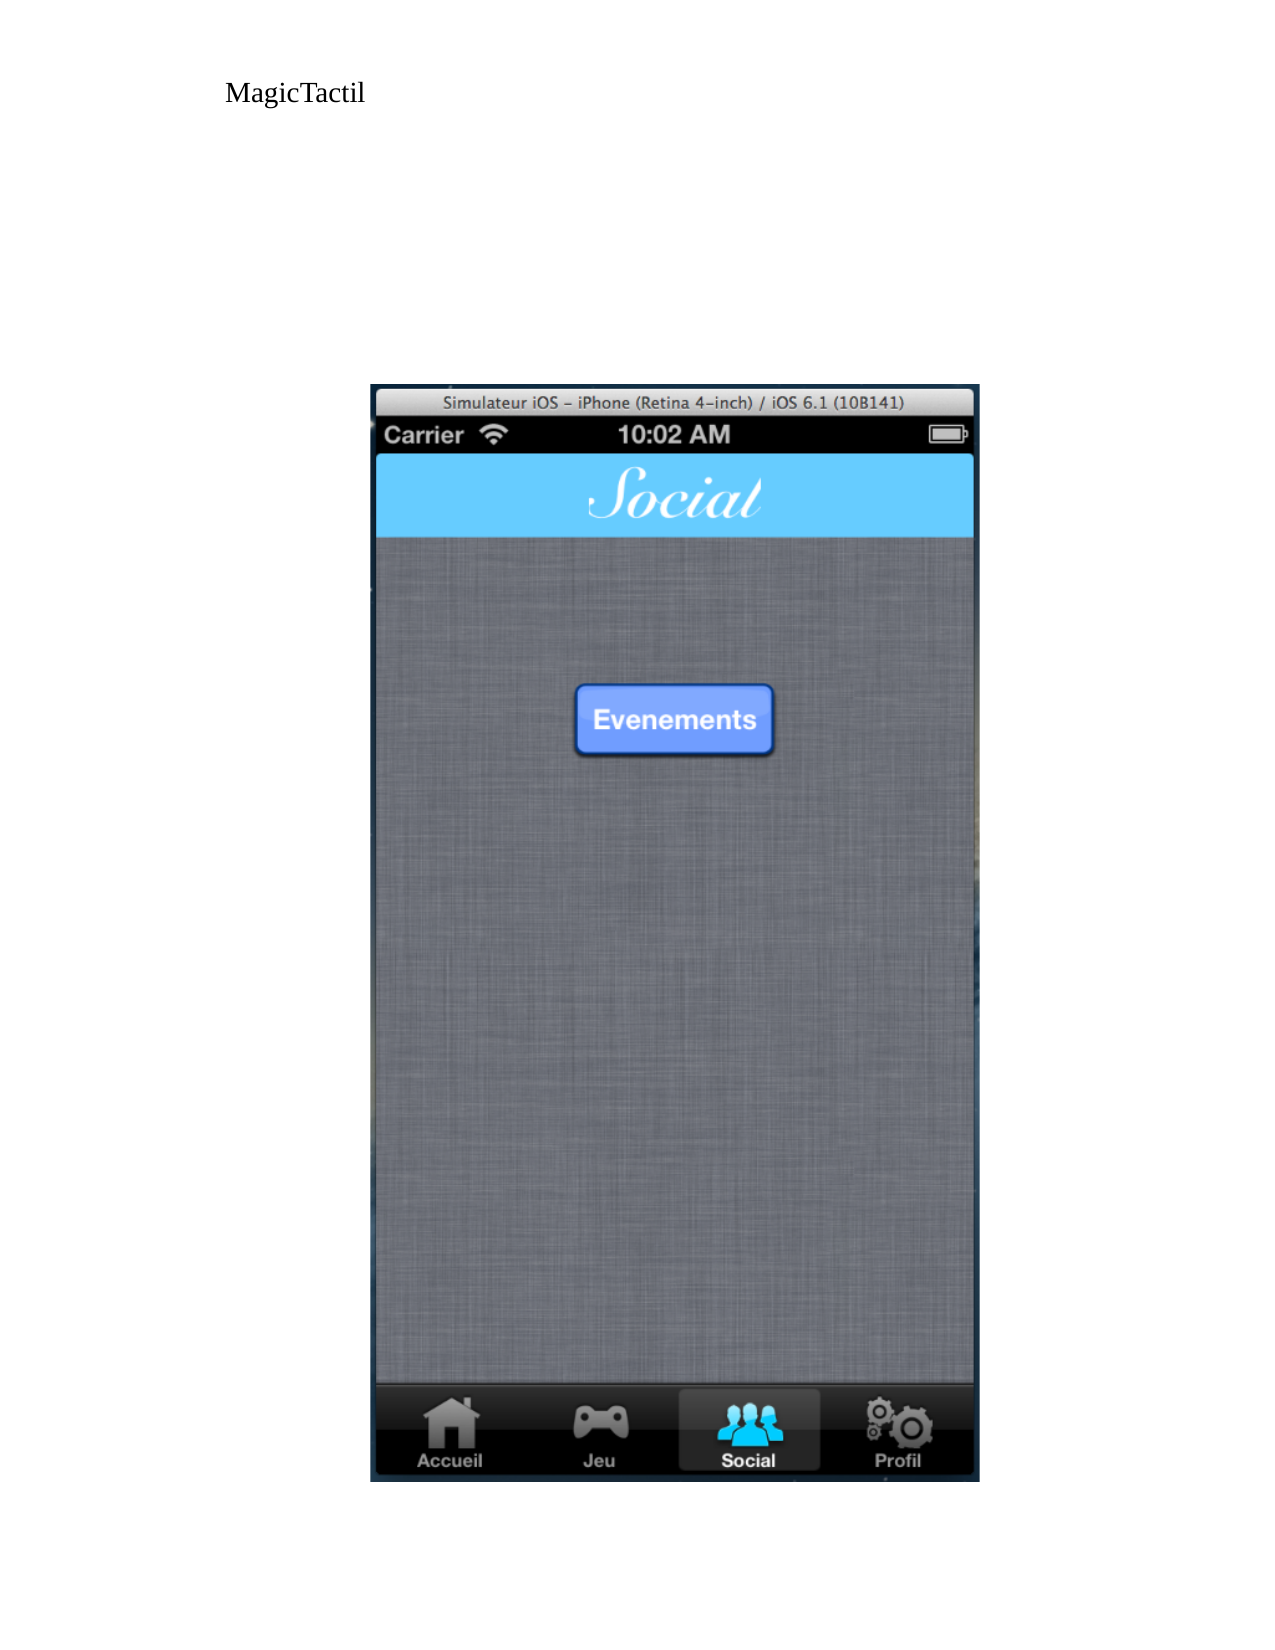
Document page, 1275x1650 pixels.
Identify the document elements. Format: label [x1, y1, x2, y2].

picture [370, 384, 980, 1482]
